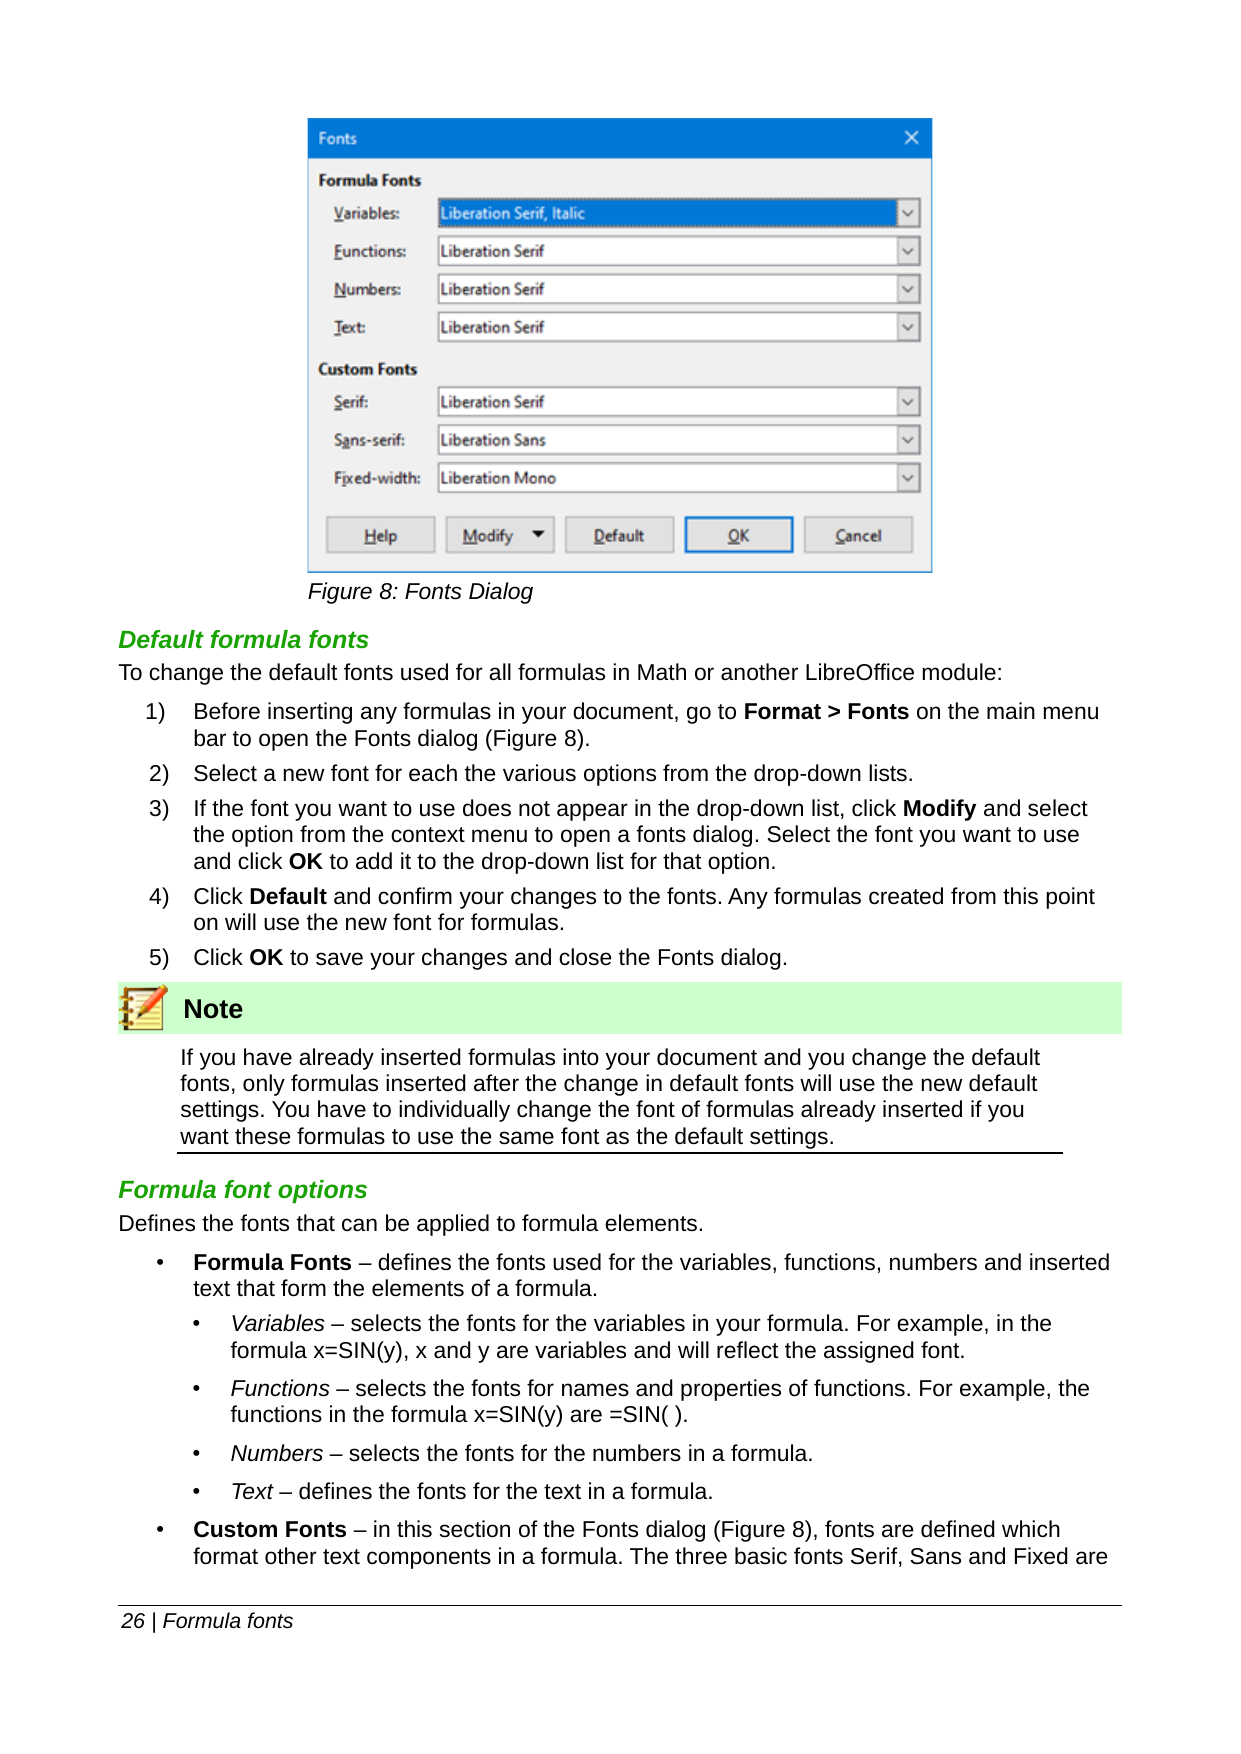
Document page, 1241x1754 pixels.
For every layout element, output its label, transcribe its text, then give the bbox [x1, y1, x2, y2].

picture [119, 983, 170, 1034]
text Figure 8: Fonts Dialog [308, 573, 933, 604]
list Variables – selects the fonts for the variables in your formula. For example, in the formula x=SIN(y), x and y are variables and will reflect the assigned font. [192, 1310, 1122, 1363]
list Custom Fonts – in this section of the Fonts dialog (Figure 8), fonts are defined which format other text components in a formula. The three basic fonts Serif, Sans and Fixed are [156, 1516, 1122, 1569]
text If you have already inserted formulas into your document and you change the default fonts, only formulas inserted after the change in default fonts will use the new default settings. You have to individually change the font of formulas already inserted if you want these formulas to use the same font as the default settings. [177, 1041, 1063, 1152]
picture [307, 118, 933, 573]
list Text – defines the fonts for the text in a formula. [192, 1478, 1122, 1504]
subtitle Note [118, 982, 1122, 1034]
list Click Default and confirm your changes to the fonts. Any formulas created from this point on will use the new font for formulas. [169, 883, 1122, 936]
list Functions – selects the fonts for names and properties of functions. For example, the functions in the formula x=SIN(y) are =SIN( ). [192, 1375, 1122, 1428]
text Defines the fonts that can be applied to formula elements. [118, 1210, 1122, 1236]
list Before inserting any formulas in your document, go to Format > Fonts on the main menu bar to open the Fonts dialog (Figure 8). [165, 698, 1122, 751]
list Numbers – selects the fonts for the numbers in a formula. [192, 1439, 1122, 1466]
subtitle Default formula fonts [118, 624, 1122, 653]
subtitle Formula font options [118, 1175, 1122, 1204]
list Formula Fonts – defines the fonts used for the variables, functions, numbers and inserted text that form the elements of a formula. [156, 1249, 1122, 1301]
list If the font you want to use does not appear in the drop-down list, click Modify and select the option from the context menu to open a fonts dialog. Select the font you want to use and click OK to add it to the drop-down list for that option. [169, 795, 1122, 874]
text To change the default fonts used for all formulas in Math or another LibreOffice module: [118, 659, 1122, 686]
list Select a new font for each the various options from the drop-down lists. [169, 760, 1122, 786]
list Click OK to save your changes and close the Fonts dialog. [169, 944, 1122, 971]
